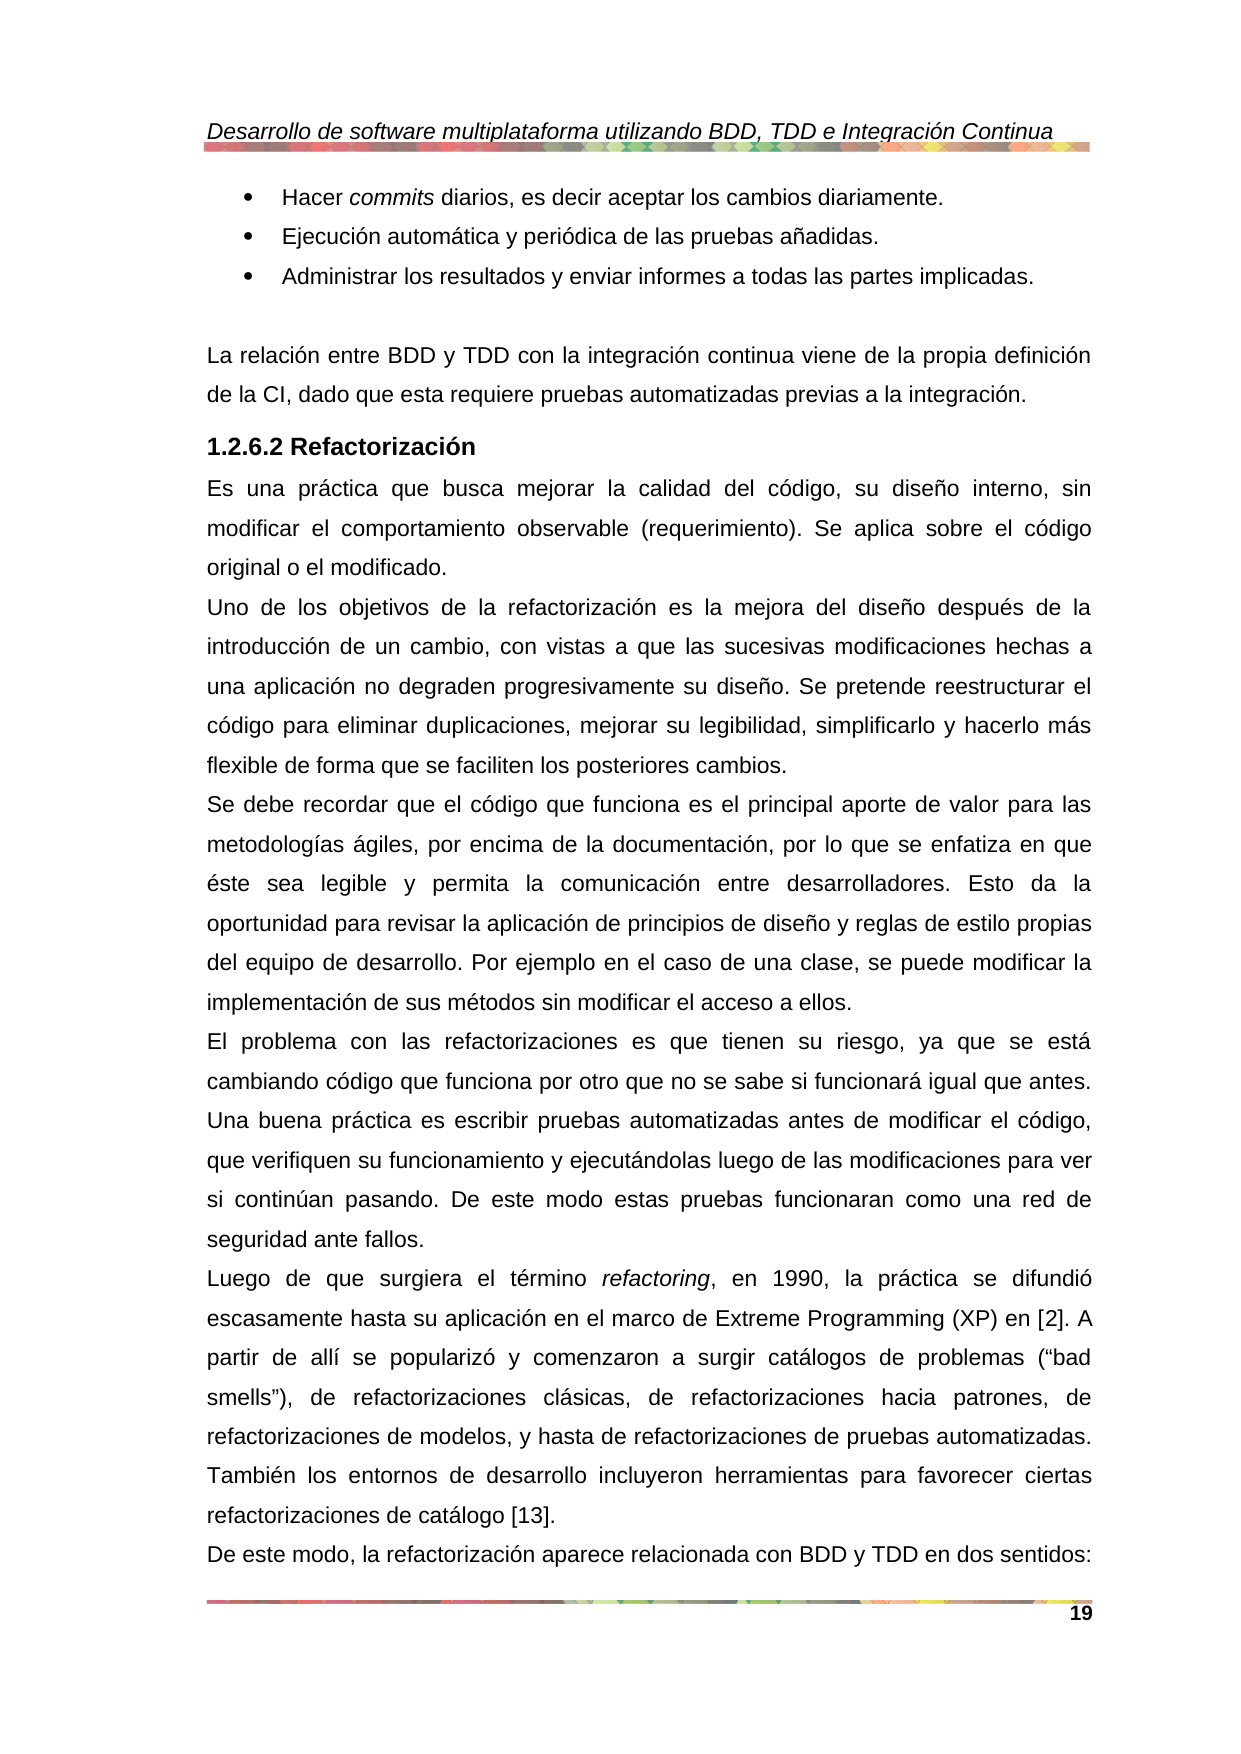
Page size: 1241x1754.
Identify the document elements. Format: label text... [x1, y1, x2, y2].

text Se debe recordar que el código que funciona es el principal aporte de valor para las metodologías ágiles, por encima de la documentación, por lo que se enfatiza en que éste sea legible y permita la comunicación entre desarrolladores. Esto da la oportunidad para revisar la aplicación de principios de diseño y reglas de estilo propias del equipo de desarrollo. Por ejemplo en el caso de una clase, se puede modificar la implementación de sus métodos sin modificar el acceso a ellos. [207, 791, 1093, 1015]
text De este modo, la refactorización aparece relacionada con BDD y TDD en dos sentidos: [207, 1541, 1093, 1568]
list Administrar los resultados y enviar informes a todas las partes implicadas. [244, 263, 1093, 289]
text Uno de los objetivos de la refactorización es la mejora del diseño después de la introducción de un cambio, con vistas a que las sucesivas modificaciones hechas a una aplicación no degraden progresivamente su diseño. Se pretende reestructurar el código para eliminar duplicaciones, mejorar su legibilidad, simplificarlo y hacerlo más flexible de forma que se faciliten los posteriores cambios. [207, 594, 1093, 778]
text Es una práctica que busca mejorar la calidad del código, su diseño interno, sin modificar el comportamiento observable (requerimiento). Se aplica sobre el código original o el modificado. [207, 475, 1093, 581]
list Hacer commits diarios, es decir aceptar los cambios diariamente. [244, 184, 1093, 210]
text Luego de que surgiera el término refactoring, en 1990, la práctica se difundió escasamente hasta su aplicación en el marco de Extreme Programming (XP) en [2]. A partir de allí se popularizó y comenzaron a surgir catálogos de problemas (“bad smells”), de refactorizaciones clásicas, de refactorizaciones hacia patrones, de refactorizaciones de modelos, y hasta de refactorizaciones de pruebas automatizadas. También los entornos de desarrollo incluyeron herramientas para favorecer ciertas refactorizaciones de catálogo [13]. [207, 1265, 1093, 1528]
list Ejecución automática y periódica de las pruebas añadidas. [244, 223, 1093, 249]
text La relación entre BDD y TDD con la integración continua viene de la propia definición de la CI, dado que esta requiere pruebas automatizadas previas a la integración. [207, 342, 1093, 407]
text El problema con las refactorizaciones es que tienen su riesgo, ya que se está cambiando código que funciona por otro que no se sabe si funcionará igual que antes. Una buena práctica es escribir pruebas automatizadas antes de modificar el código, que verifiquen su funcionamiento y ejecutándolas luego de las modificaciones para ver si continúan pasando. De este modo estas pruebas funcionaran como una red de seguridad ante fallos. [207, 1028, 1093, 1252]
text [206, 1600, 1093, 1604]
text [203, 142, 1090, 152]
text 1.2.6.2 Refactorización [207, 432, 1093, 461]
